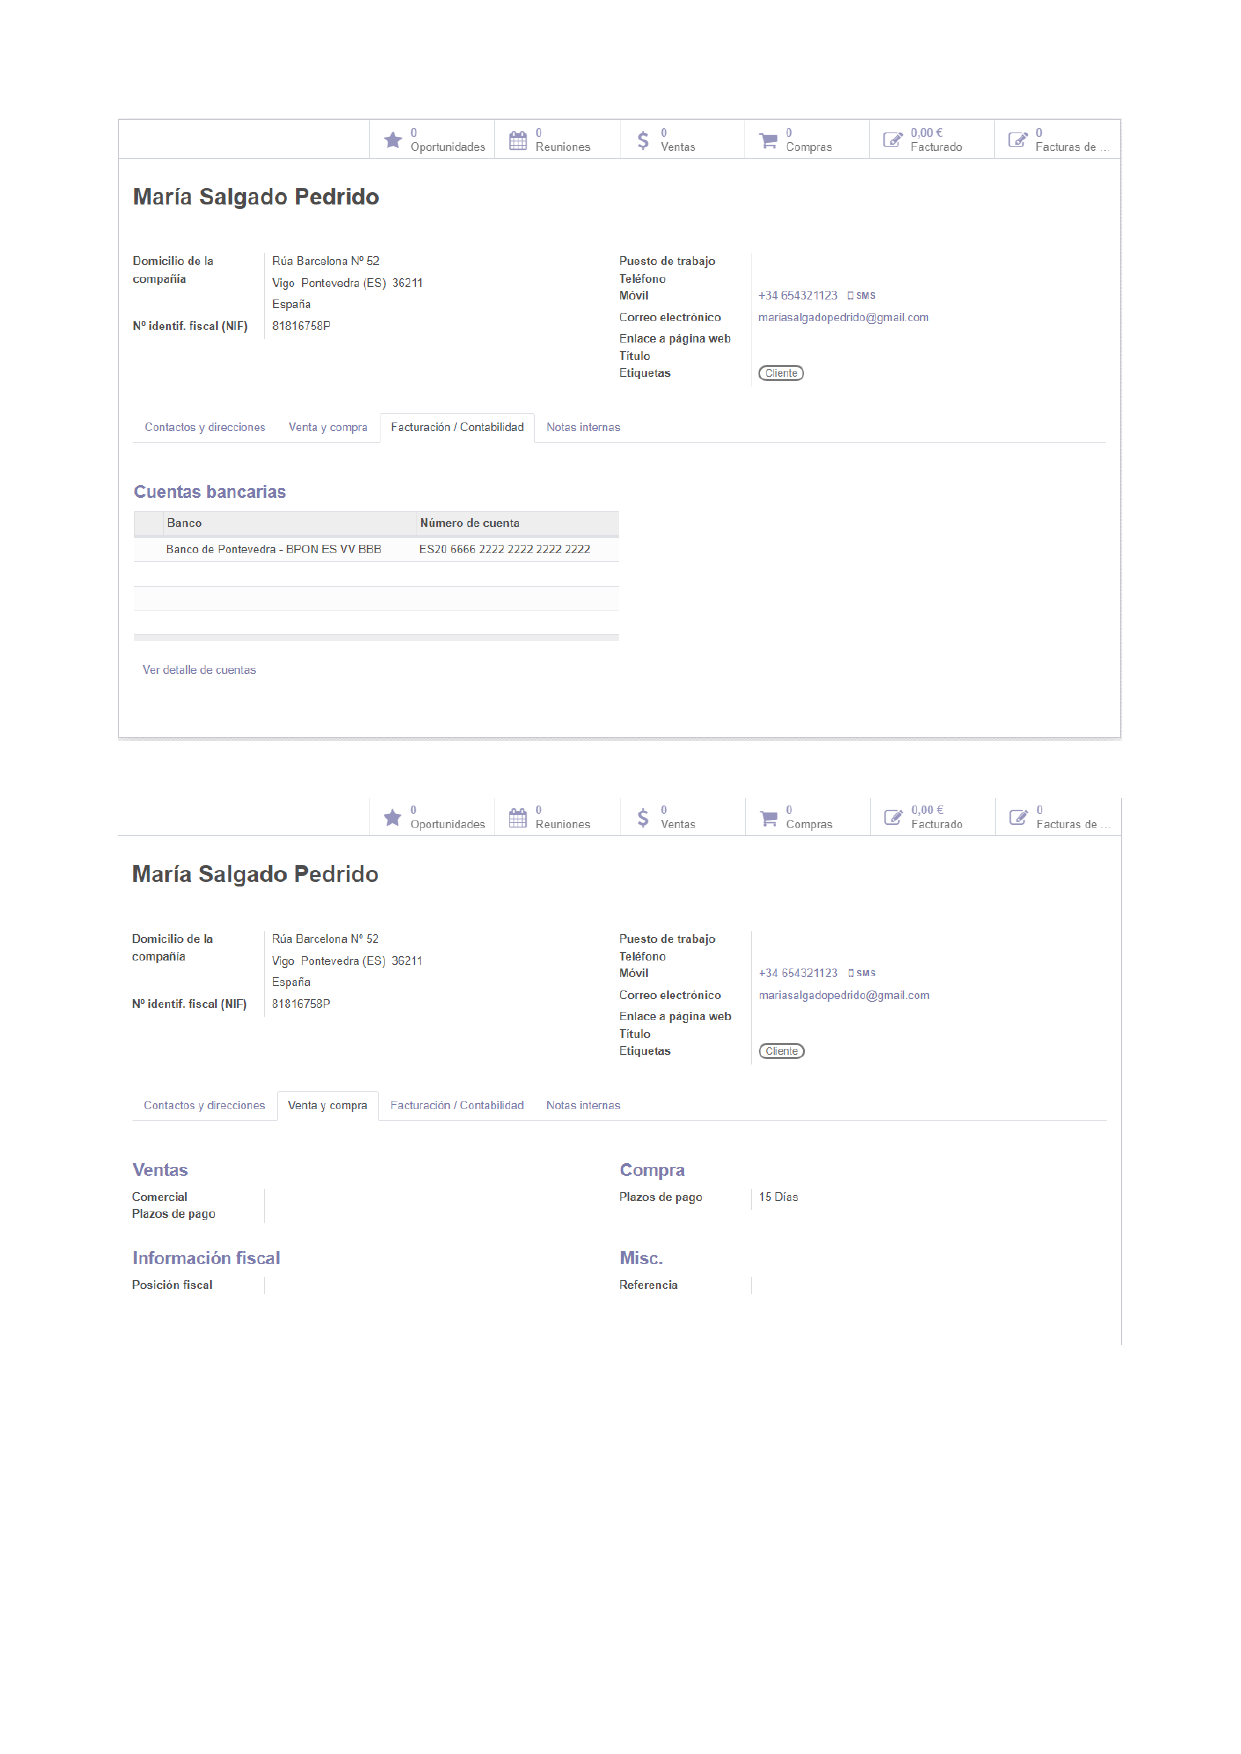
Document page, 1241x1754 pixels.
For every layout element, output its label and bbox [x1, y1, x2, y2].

picture [118, 118, 1123, 741]
picture [118, 798, 1123, 1345]
